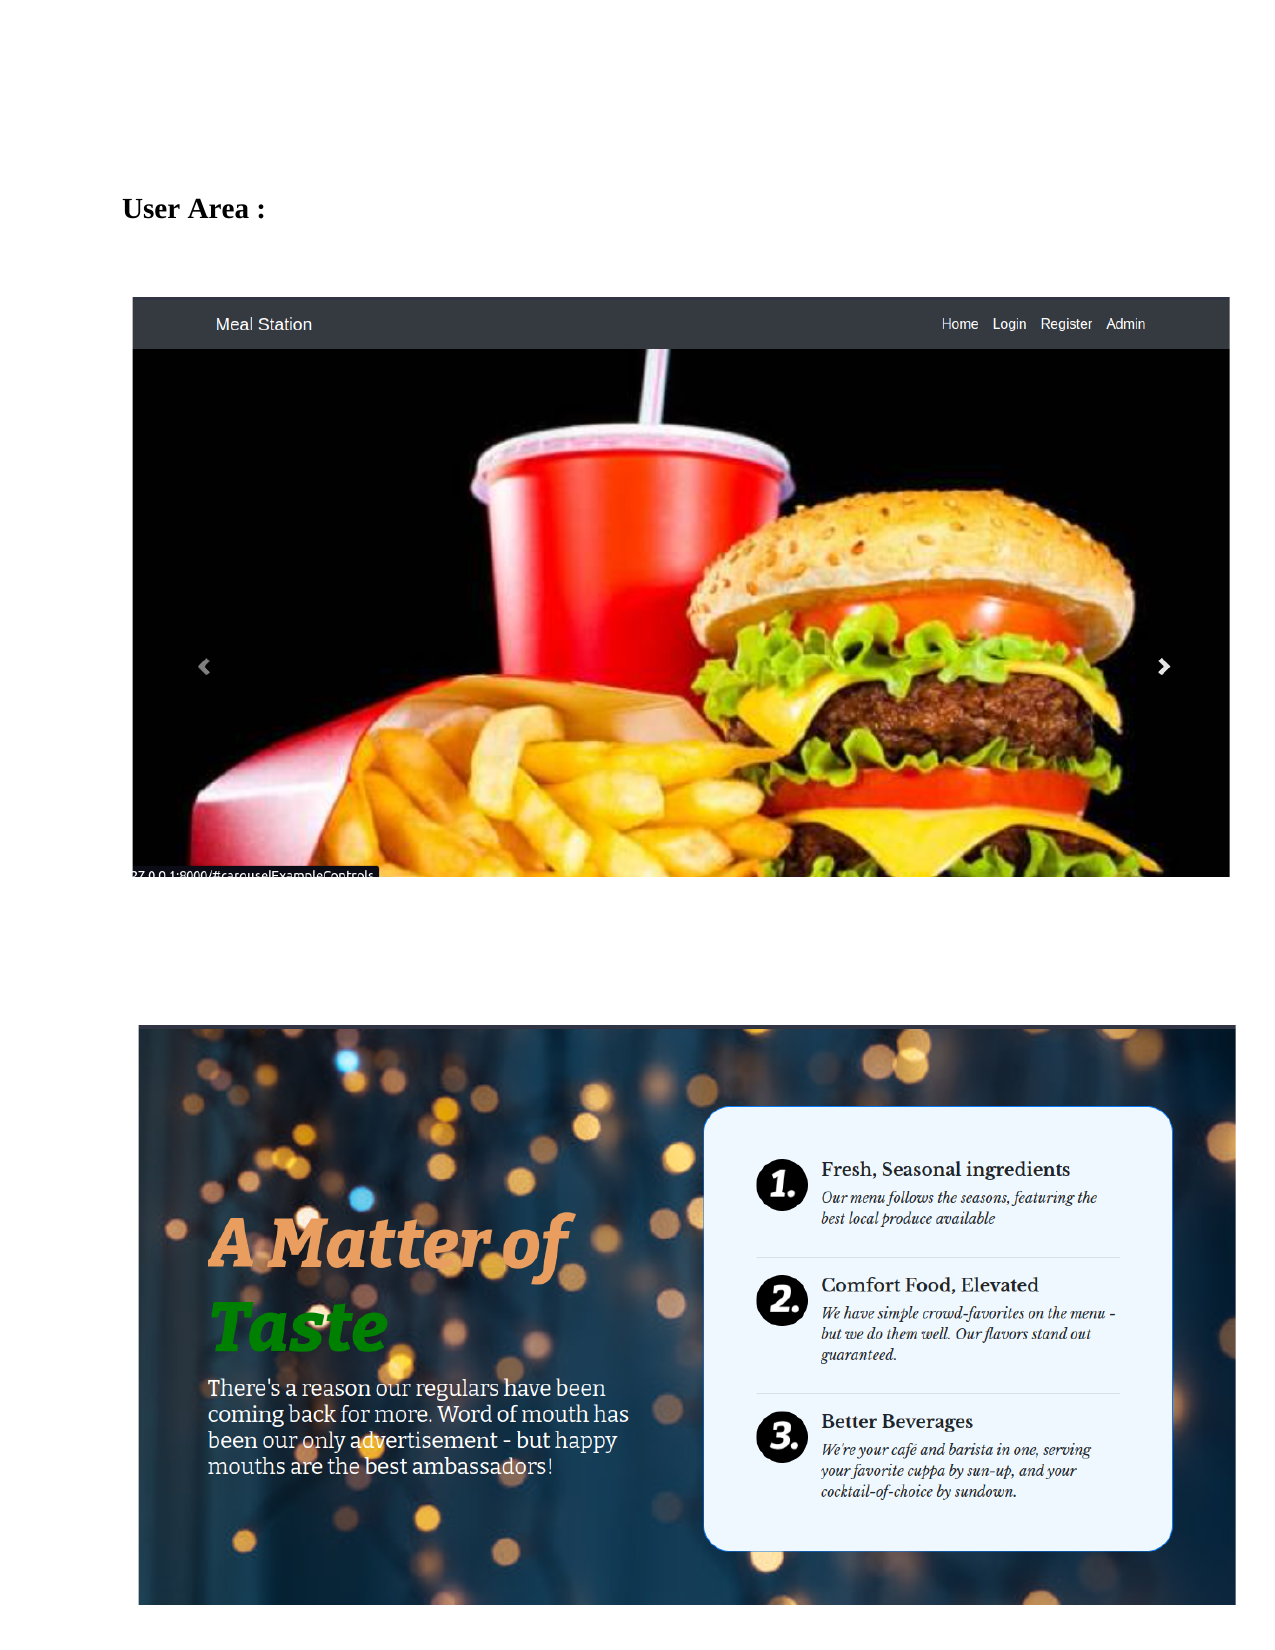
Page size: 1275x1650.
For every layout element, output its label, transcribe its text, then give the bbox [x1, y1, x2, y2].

text User Area : [122, 191, 1219, 225]
picture [132, 297, 1230, 877]
picture [138, 1025, 1236, 1605]
